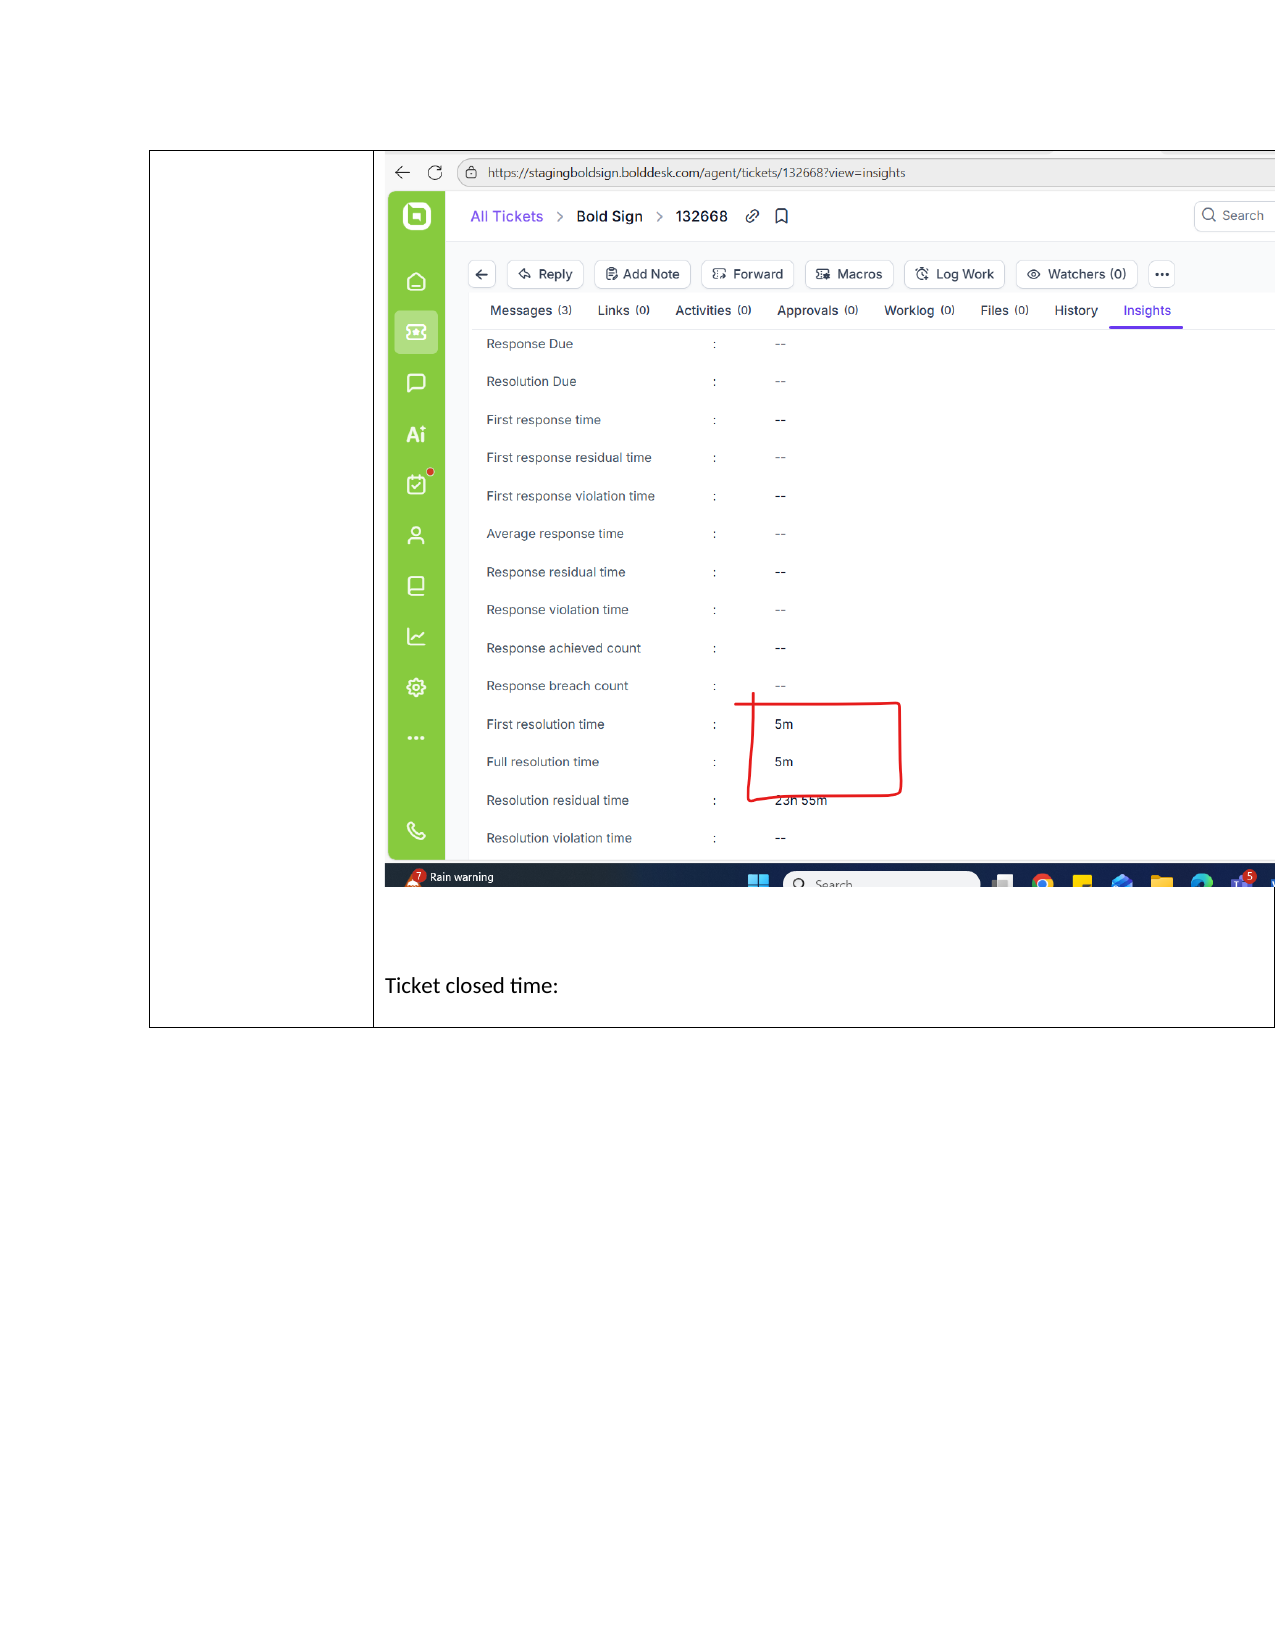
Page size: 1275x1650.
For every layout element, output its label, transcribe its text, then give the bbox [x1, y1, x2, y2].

table_cell While updating comments, requester reply count getting updated correctly. [150, 151, 373, 1027]
table_cell Created and close date: Time difference ensured in Insights tab: Status changed to – Solved: Ticket closed time: [374, 151, 1274, 1027]
